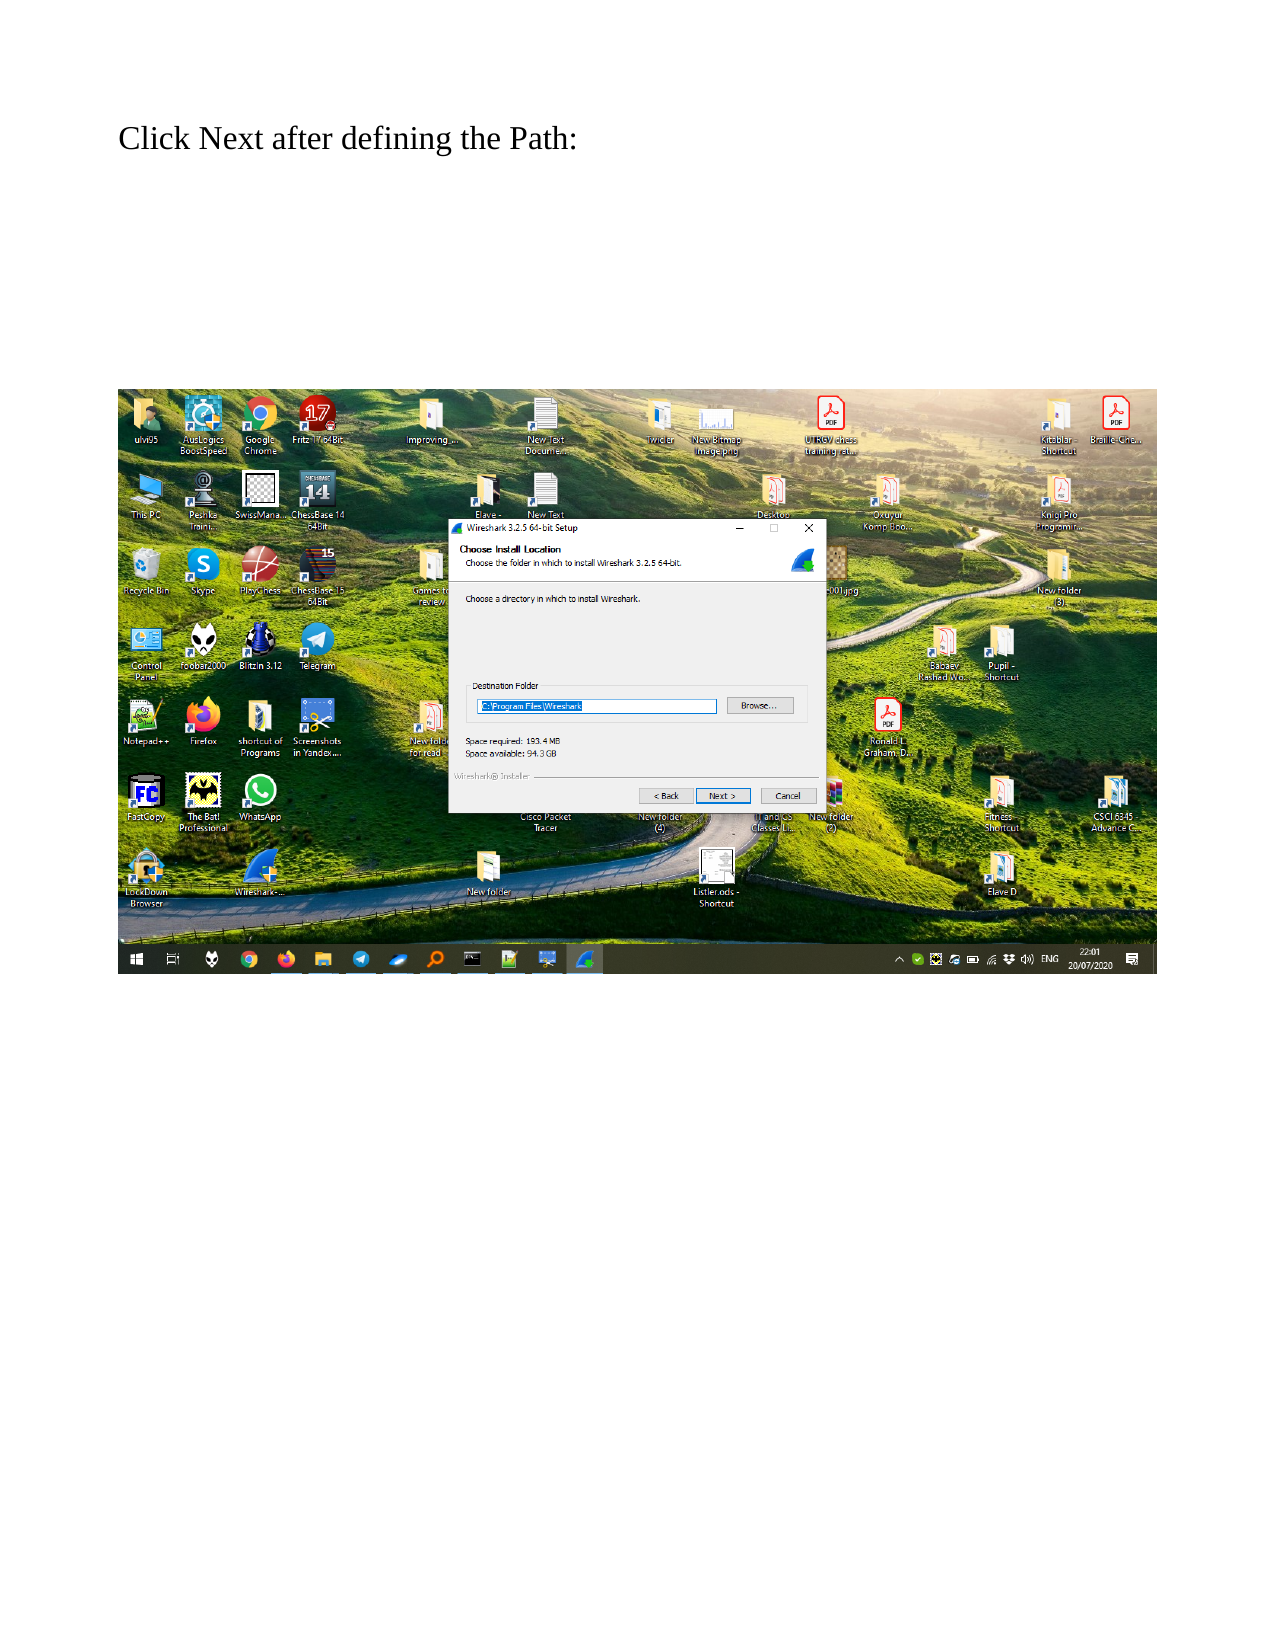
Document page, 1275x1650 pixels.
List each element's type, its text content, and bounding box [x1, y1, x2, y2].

text Click Next after defining the Path: [118, 118, 1157, 156]
picture [118, 389, 1157, 974]
